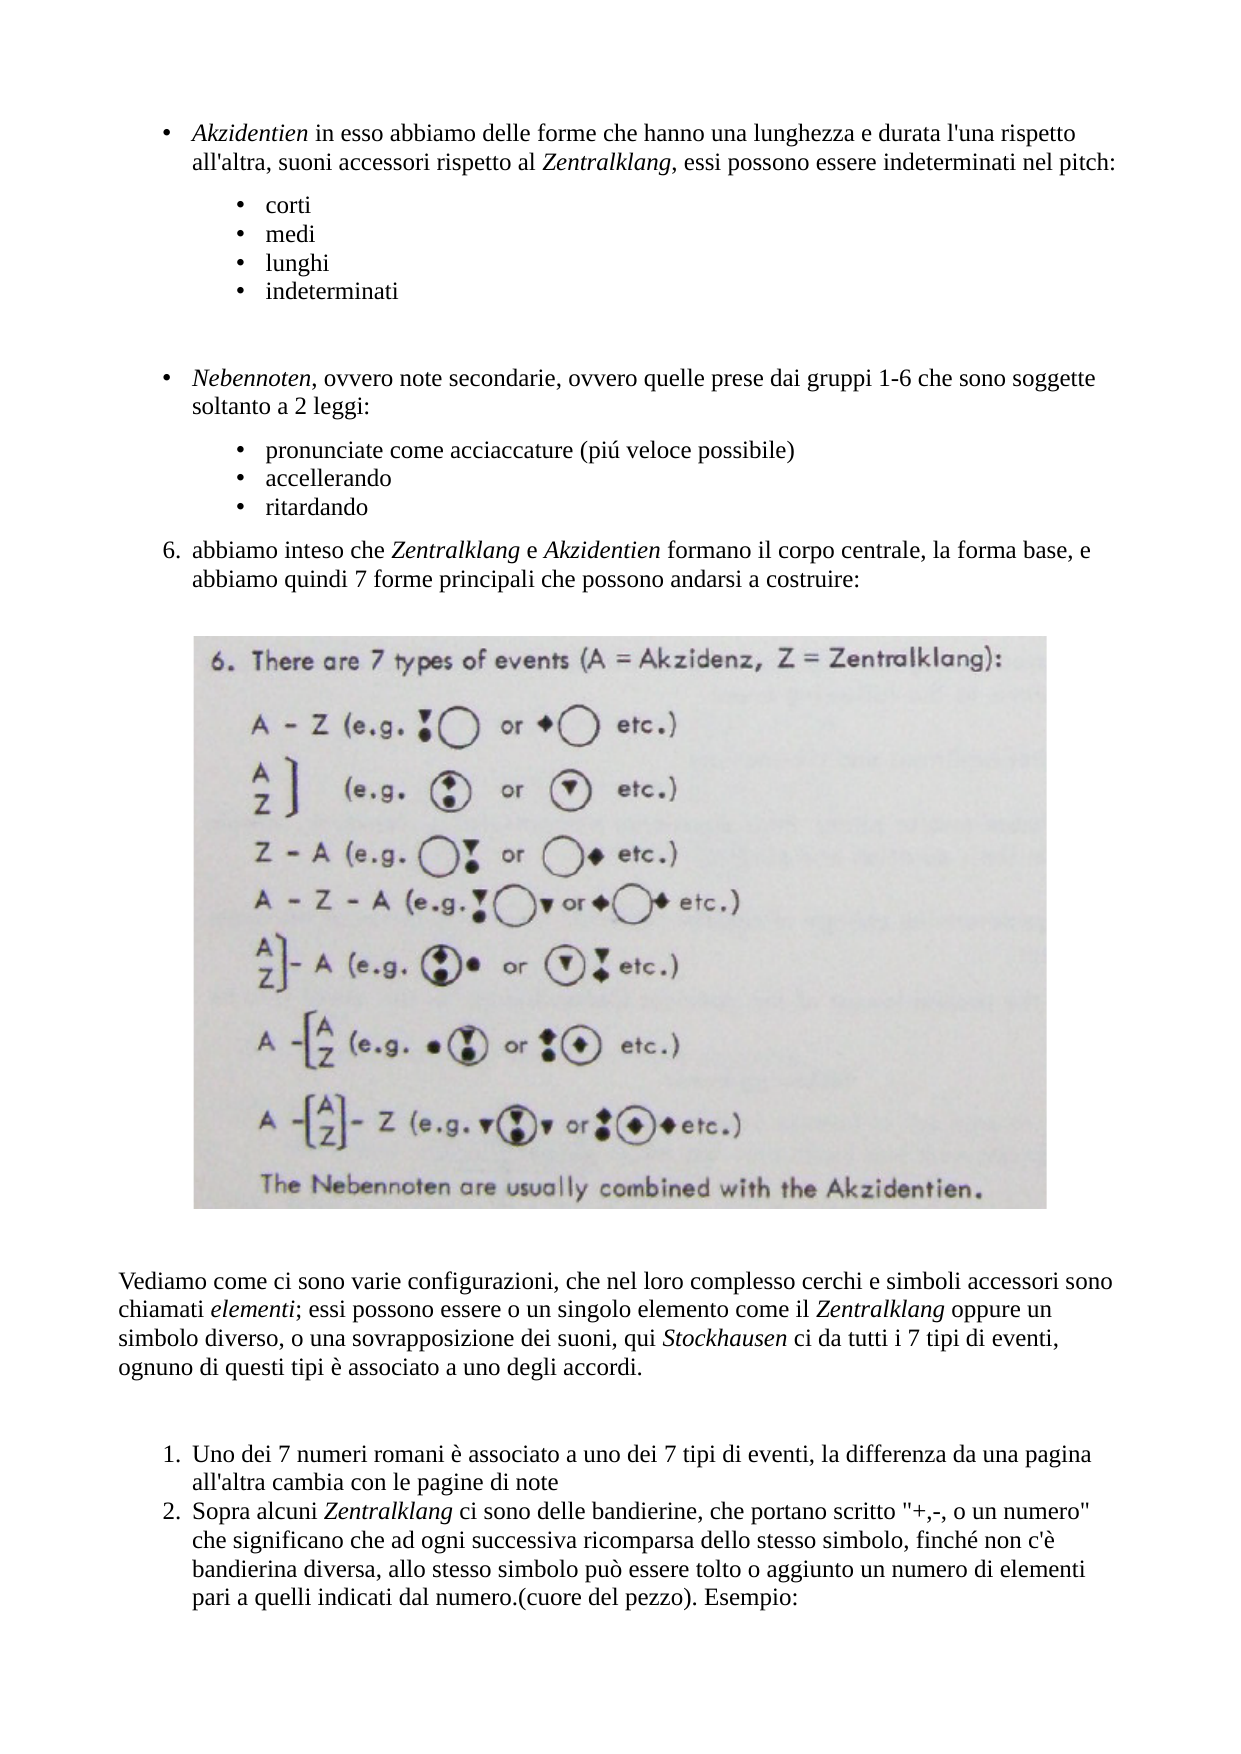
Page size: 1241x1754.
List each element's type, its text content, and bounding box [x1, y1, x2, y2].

list pronunciate come acciaccature (piú veloce possibile) [236, 435, 1122, 463]
list Sopra alcuni Zentralklang ci sono delle bandierine, che portano scritto "+,-, o un numero" che significano che ad ogni successiva ricomparsa dello stesso simbolo, finché non c'è bandierina diversa, allo stesso simbolo può essere tolto o aggiunto un numero di elementi pari a quelli indicati dal numero.(cuore del pezzo). Esempio: [162, 1496, 1122, 1611]
list lunghi [236, 248, 1122, 276]
list Uno dei 7 numeri romani è associato a uno dei 7 tipi di eventi, la differenza da una pagina all'altra cambia con le pagine di note [162, 1439, 1122, 1496]
text Vediamo come ci sono varie configurazioni, che nel loro complesso cerchi e simboli accessori sono chiamati elementi; essi possono essere o un singolo elemento come il Zentralklang oppure un simbolo diverso, o una sovrapposizione dei suoni, qui Stockhausen ci da tutti i 7 tipi di eventi, ognuno di questi tipi è associato a uno degli accordi. [118, 1266, 1122, 1381]
list accellerando [236, 463, 1122, 492]
list Nebennoten, ovvero note secondarie, ovvero quelle prese dai gruppi 1-6 che sono soggette soltanto a 2 leggi: [162, 363, 1122, 420]
picture [193, 636, 1047, 1209]
list corti [236, 190, 1122, 219]
list medi [236, 219, 1122, 248]
list Akzidentien in esso abbiamo delle forme che hanno una lunghezza e durata l'una rispetto all'altra, suoni accessori rispetto al Zentralklang, essi possono essere indeterminati nel pitch: [162, 118, 1122, 176]
list abbiamo inteso che Zentralklang e Akzidentien formano il corpo centrale, la forma base, e abbiamo quindi 7 forme principali che possono andarsi a costruire: [162, 536, 1122, 593]
list indeterminati [236, 276, 1122, 305]
list ritardando [236, 492, 1122, 521]
